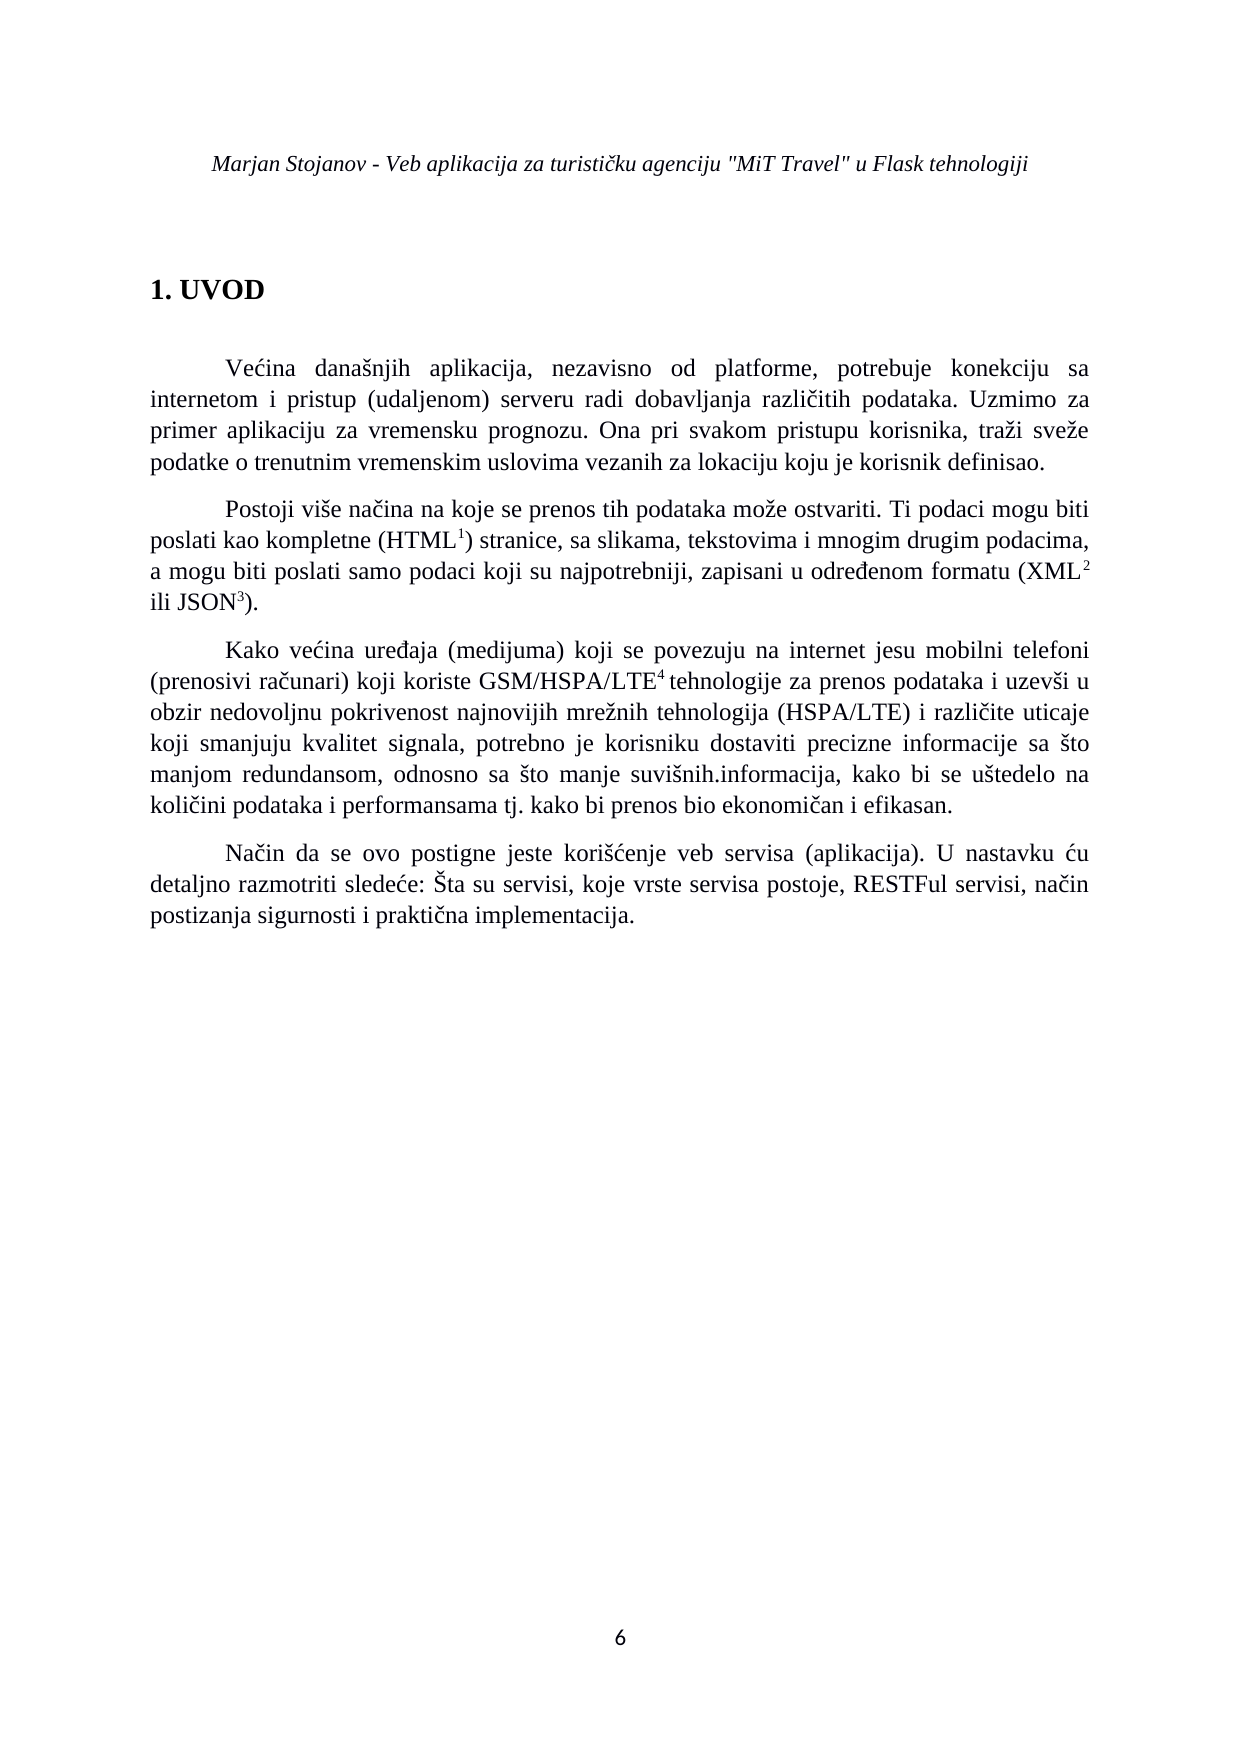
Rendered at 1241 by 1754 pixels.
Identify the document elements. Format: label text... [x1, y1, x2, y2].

text Način da se ovo postigne jeste korišćenje veb servisa (aplikacija). U nastavku ću detaljno razmotriti sledeće: Šta su servisi, koje vrste servisa postoje, RESTFul servisi, način postizanja sigurnosti i praktična implementacija. [150, 838, 1090, 929]
subtitle 1. UVOD [150, 272, 1090, 306]
text Postoji više načina na koje se prenos tih podataka može ostvariti. Ti podaci mogu biti poslati kao kompletne (HTML1) stranice, sa slikama, tekstovima i mnogim drugim podacima, a mogu biti poslati samo podaci koji su najpotrebniji, zapisani u određenom formatu (XML2 ili JSON3). [150, 494, 1090, 616]
text Većina današnjih aplikacija, nezavisno od platforme, potrebuje konekciju sa internetom i pristup (udaljenom) serveru radi dobavljanja različitih podataka. Uzmimo za primer aplikaciju za vremensku prognozu. Ona pri svakom pristupu korisnika, traži sveže podatke o trenutnim vremenskim uslovima vezanih za lokaciju koju je korisnik definisao. [150, 353, 1090, 475]
text Kako većina uređaja (medijuma) koji se povezuju na internet jesu mobilni telefoni (prenosivi računari) koji koriste GSM/HSPA/LTE4 tehnologije za prenos podataka i uzevši u obzir nedovoljnu pokrivenost najnovijih mrežnih tehnologija (HSPA/LTE) i različite uticaje koji smanjuju kvalitet signala, potrebno je korisniku dostaviti precizne informacije sa što manjom redundansom, odnosno sa što manje suvišnih.informacija, kako bi se uštedelo na količini podataka i performansama tj. kako bi prenos bio ekonomičan i efikasan. [150, 635, 1090, 819]
